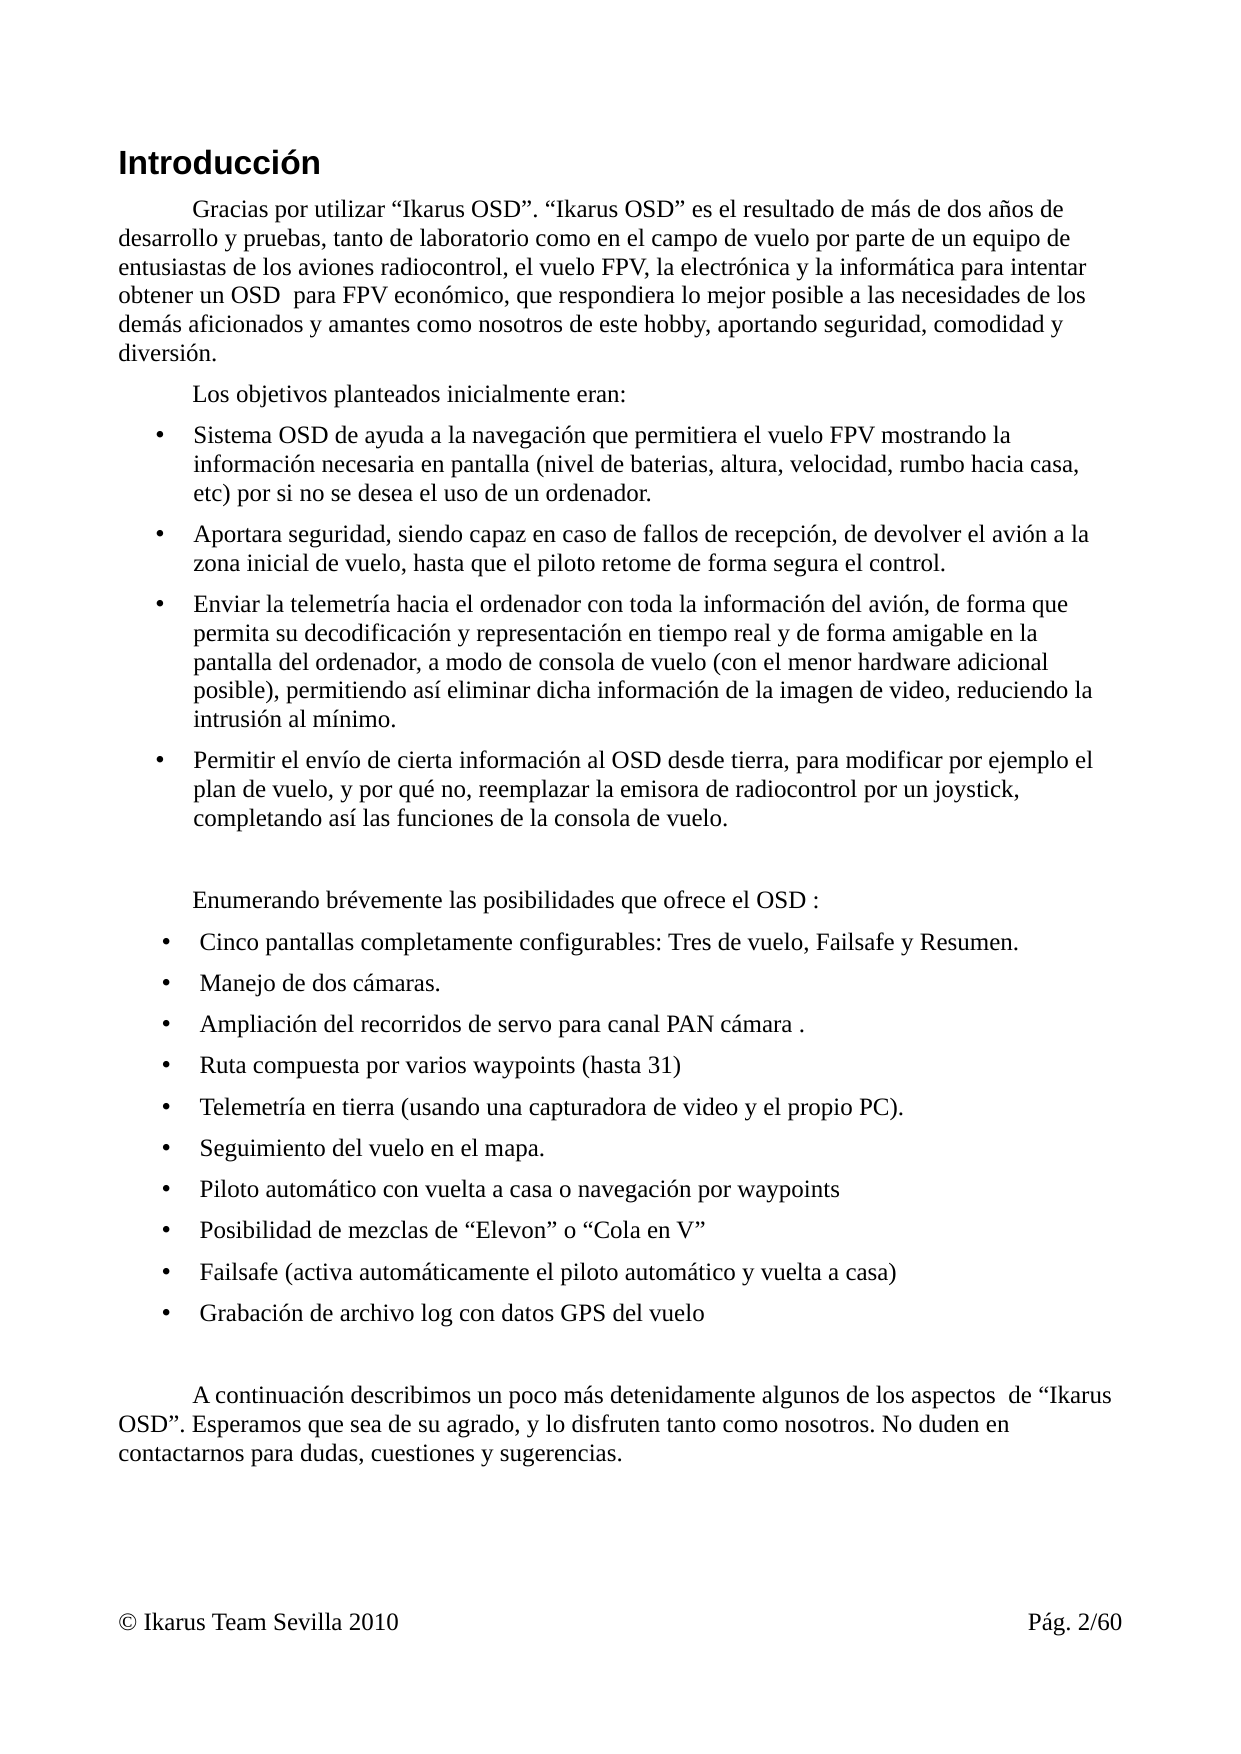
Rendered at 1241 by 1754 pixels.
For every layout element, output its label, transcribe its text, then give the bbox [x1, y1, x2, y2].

list Failsafe (activa automáticamente el piloto automático y vuelta a casa) [162, 1257, 1122, 1286]
list Posibilidad de mezclas de “Elevon” o “Cola en V” [162, 1216, 1122, 1244]
list Ruta compuesta por varios waypoints (hasta 31) [162, 1051, 1122, 1079]
list Grabación de archivo log con datos GPS del vuelo [162, 1298, 1122, 1327]
list Ampliación del recorridos de servo para canal PAN cámara . [162, 1009, 1122, 1038]
list Telemetría en tierra (usando una capturadora de video y el propio PC). [162, 1092, 1122, 1121]
text Enumerando brévemente las posibilidades que ofrece el OSD : [118, 886, 1122, 914]
list Seguimiento del vuelo en el mapa. [162, 1133, 1122, 1162]
list Sistema OSD de ayuda a la navegación que permitiera el vuelo FPV mostrando la información necesaria en pantalla (nivel de baterias, altura, velocidad, rumbo hacia casa, etc) por si no se desea el uso de un ordenador. [156, 421, 1122, 507]
text Gracias por utilizar “Ikarus OSD”. “Ikarus OSD” es el resultado de más de dos años de desarrollo y pruebas, tanto de laboratorio como en el campo de vuelo por parte de un equipo de entusiastas de los aviones radiocontrol, el vuelo FPV, la electrónica y la informática para intentar obtener un OSD para FPV económico, que respondiera lo mejor posible a las necesidades de los demás aficionados y amantes como nosotros de este hobby, aportando seguridad, comodidad y diversión. [118, 194, 1122, 367]
list Aportara seguridad, siendo capaz en caso de fallos de recepción, de devolver el avión a la zona inicial de vuelo, hasta que el piloto retome de forma segura el control. [156, 519, 1122, 577]
list Cinco pantallas completamente configurables: Tres de vuelo, Failsafe y Resumen. [162, 927, 1122, 956]
text A continuación describimos un poco más detenidamente algunos de los aspectos de “Ikarus OSD”. Esperamos que sea de su agrado, y lo disfruten tanto como nosotros. No duden en contactarnos para dudas, cuestiones y sugerencias. [118, 1381, 1122, 1467]
list Permitir el envío de cierta información al OSD desde tierra, para modificar por ejemplo el plan de vuelo, y por qué no, reemplazar la emisora de radiocontrol por un joystick, completando así las funciones de la consola de vuelo. [156, 746, 1122, 832]
list Manejo de dos cámaras. [162, 968, 1122, 997]
list Enviar la telemetría hacia el ordenador con toda la información del avión, de forma que permita su decodificación y representación en tiempo real y de forma amigable en la pantalla del ordenador, a modo de consola de vuelo (con el menor hardware adicional posible), permitiendo así eliminar dicha información de la imagen de video, reduciendo la intrusión al mínimo. [156, 589, 1122, 733]
subtitle Introducción [118, 143, 1122, 182]
text Los objetivos planteados inicialmente eran: [118, 379, 1122, 408]
list Piloto automático con vuelta a casa o navegación por waypoints [162, 1174, 1122, 1203]
